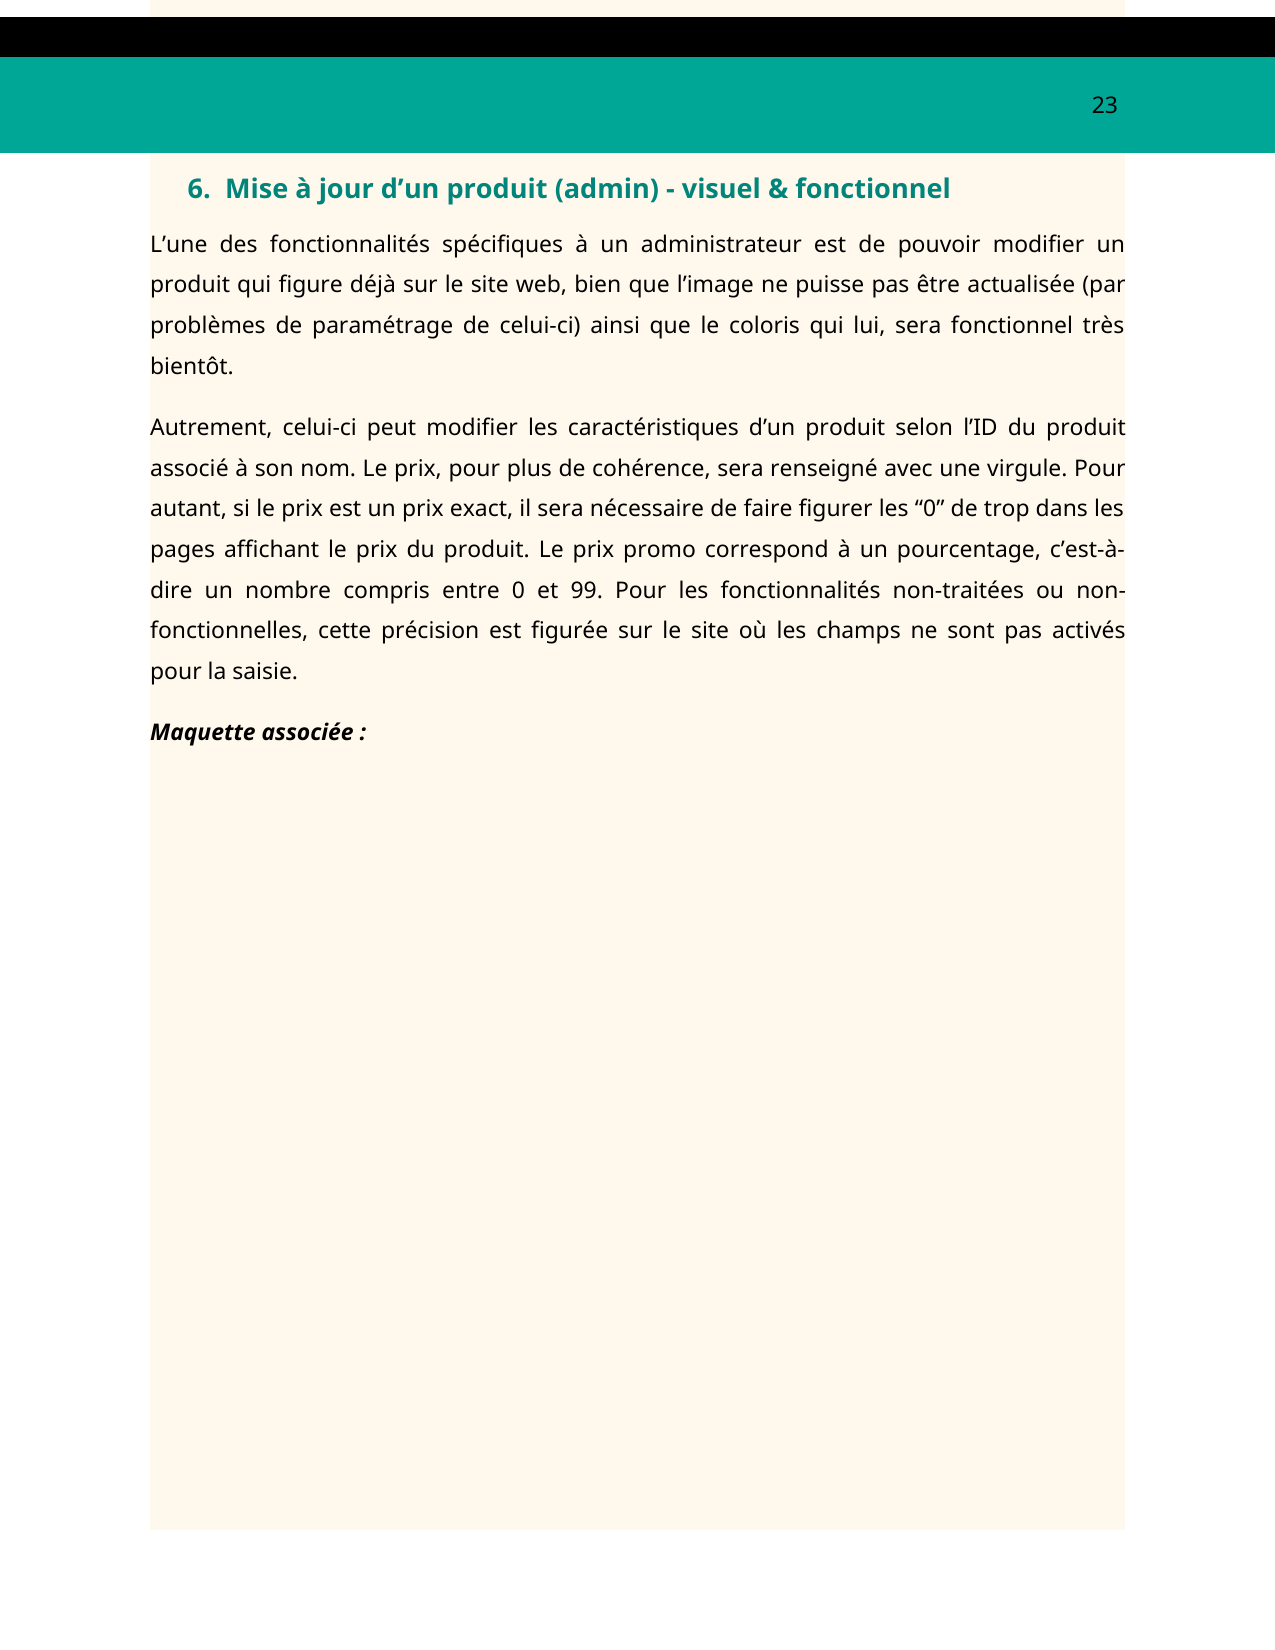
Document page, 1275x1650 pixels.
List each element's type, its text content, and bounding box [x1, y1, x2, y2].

text Autrement, celui-ci peut modifier les caractéristiques d’un produit selon l’ID du produit associé à son nom. Le prix, pour plus de cohérence, sera renseigné avec une virgule. Pour autant, si le prix est un prix exact, il sera nécessaire de faire figurer les “0” de trop dans les pages affichant le prix du produit. Le prix promo correspond à un pourcentage, c’est-à-dire un nombre compris entre 0 et 99. Pour les fonctionnalités non-traitées ou non-fonctionnelles, cette précision est figurée sur le site où les champs ne sont pas activés pour la saisie. [150, 411, 1127, 686]
text Maquette associée : [150, 716, 1127, 747]
text L’une des fonctionnalités spécifiques à un administrateur est de pouvoir modifier un produit qui figure déjà sur le site web, bien que l’image ne puisse pas être actualisée (par problèmes de paramétrage de celui-ci) ainsi que le coloris qui lui, sera fonctionnel très bientôt. [150, 228, 1127, 381]
subtitle Mise à jour d’un produit (admin) - visuel & fonctionnel [187, 170, 1127, 207]
